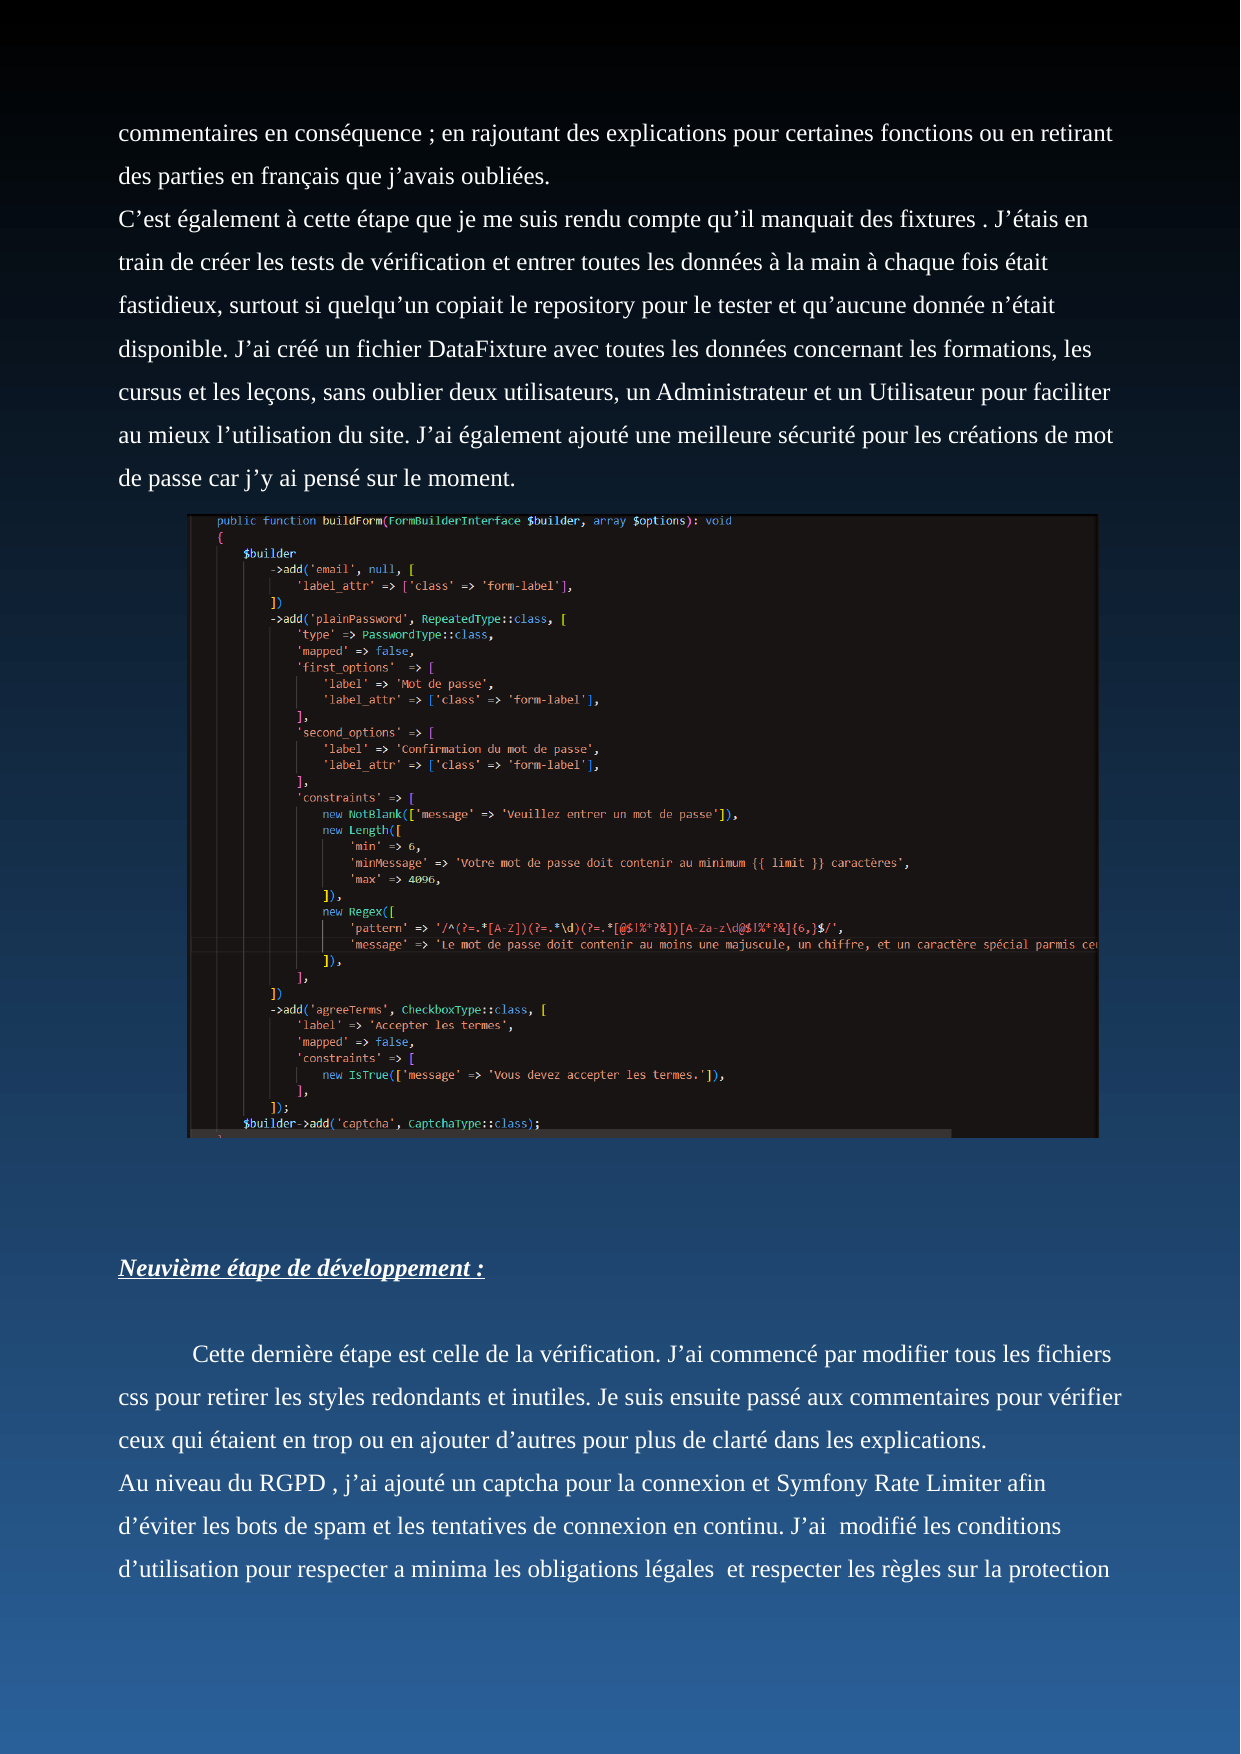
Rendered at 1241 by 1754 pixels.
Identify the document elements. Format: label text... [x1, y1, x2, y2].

text Cette dernière étape est celle de la vérification. J’ai commencé par modifier tous les fichiers css pour retirer les styles redondants et inutiles. Je suis ensuite passé aux commentaires pour vérifier ceux qui étaient en trop ou en ajouter d’autres pour plus de clarté dans les explications. [118, 1339, 1122, 1454]
text Neuvième étape de développement : [118, 1253, 1122, 1281]
picture [187, 514, 1099, 1138]
text C’est également à cette étape que je me suis rendu compte qu’il manquait des fixtures . J’étais en train de créer les tests de vérification et entrer toutes les données à la main à chaque fois était fastidieux, surtout si quelqu’un copiait le repository pour le tester et qu’aucune donnée n’était disponible. J’ai créé un fichier DataFixture avec toutes les données concernant les formations, les cursus et les leçons, sans oublier deux utilisateurs, un Administrateur et un Utilisateur pour faciliter au mieux l’utilisation du site. J’ai également ajouté une meilleure sécurité pour les créations de mot de passe car j’y ai pensé sur le moment. [118, 204, 1122, 492]
text commentaires en conséquence ; en rajoutant des explications pour certaines fonctions ou en retirant des parties en français que j’avais oubliées. [118, 118, 1122, 190]
text Au niveau du RGPD , j’ai ajouté un captcha pour la connexion et Symfony Rate Limiter afin d’éviter les bots de spam et les tentatives de connexion en continu. J’ai modifié les conditions d’utilisation pour respecter a minima les obligations légales et respecter les règles sur la protection [118, 1468, 1122, 1583]
